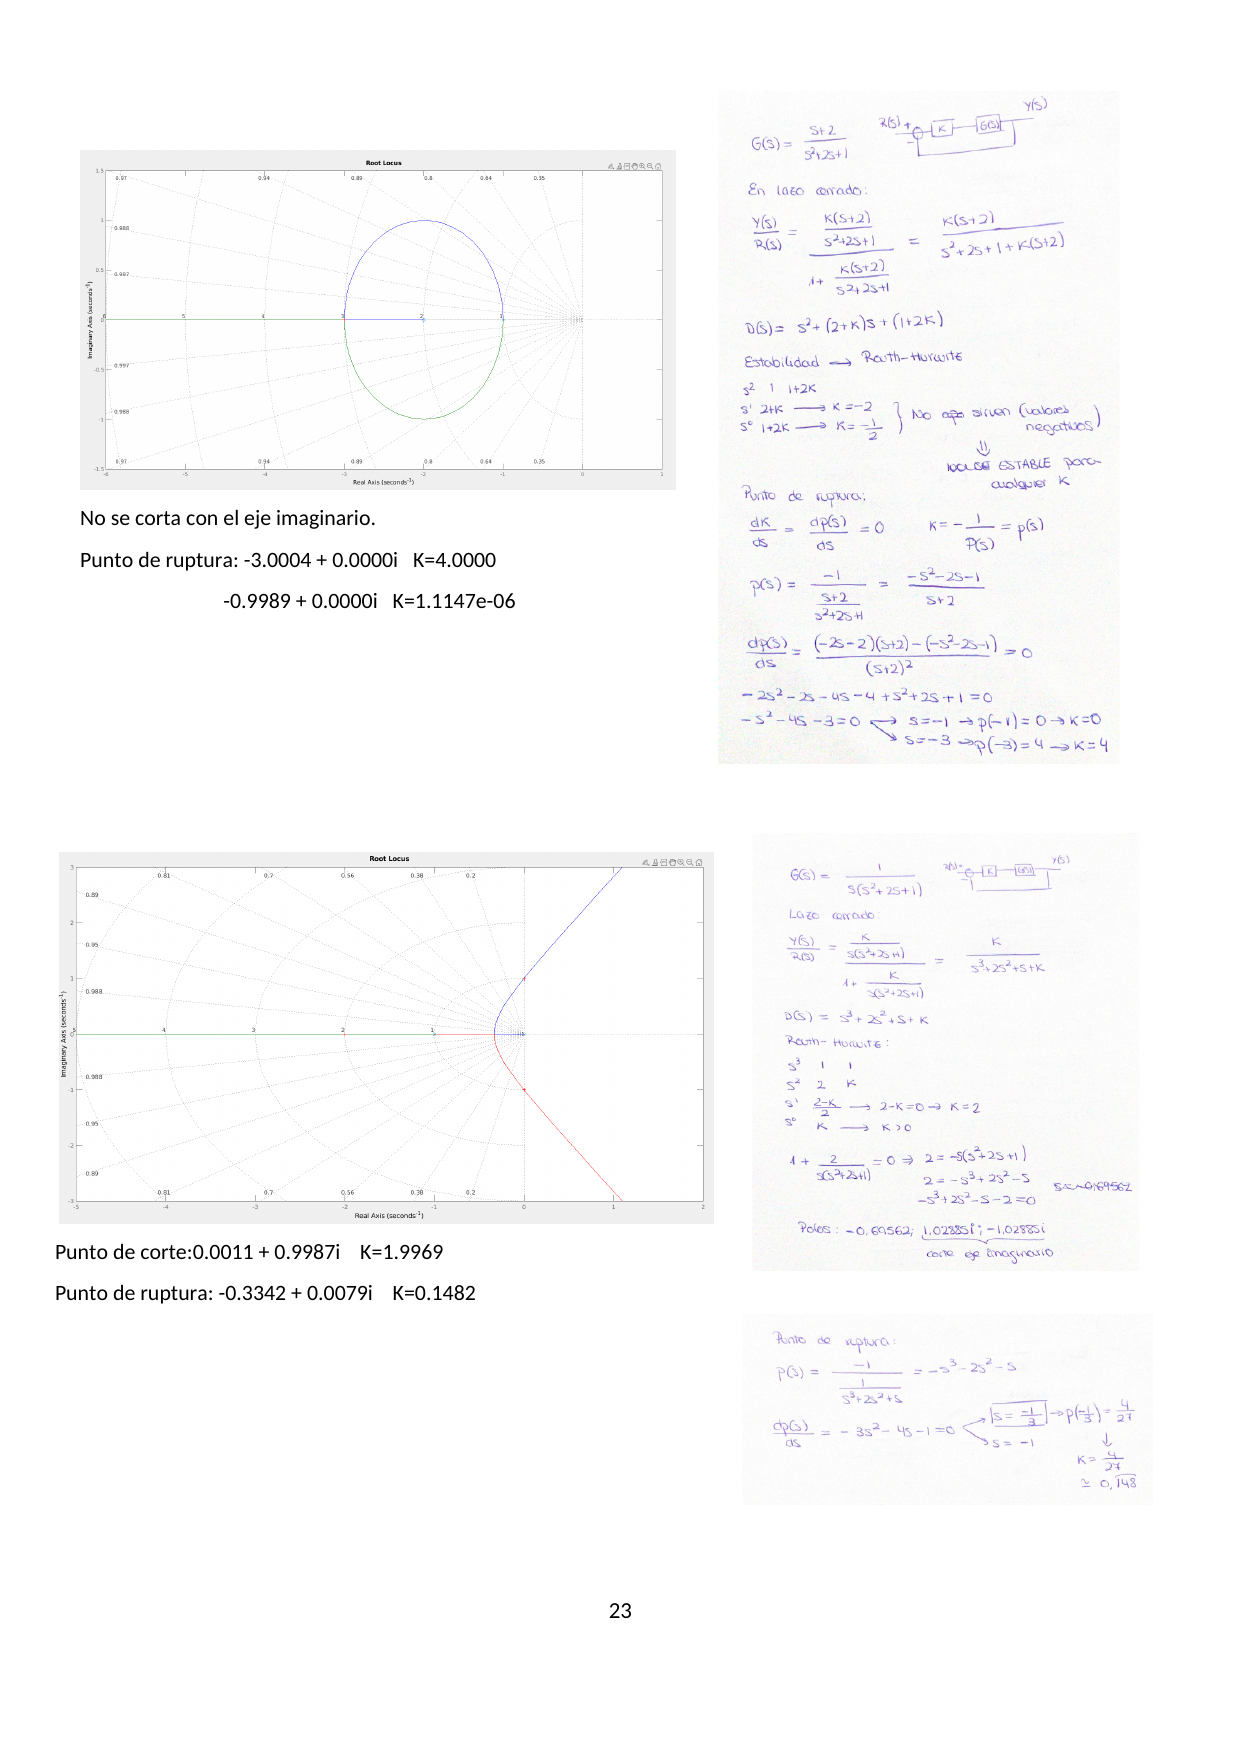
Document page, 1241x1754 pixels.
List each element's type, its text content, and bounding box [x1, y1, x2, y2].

picture [718, 91, 1120, 764]
picture [752, 833, 1140, 1271]
text No se corta con el eje imaginario. [80, 490, 676, 531]
picture [742, 1314, 1153, 1505]
text Punto de ruptura: -3.0004 + 0.0000i K=4.0000 [80, 546, 676, 572]
picture [80, 150, 677, 490]
text Punto de corte:0.0011 + 0.9987i K=1.9969 [55, 865, 709, 1264]
text Punto de ruptura: -0.3342 + 0.0079i K=0.1482 [55, 1279, 709, 1306]
picture [58, 852, 714, 1224]
text -0.9989 + 0.0000i K=1.1147e-06 [80, 587, 676, 614]
